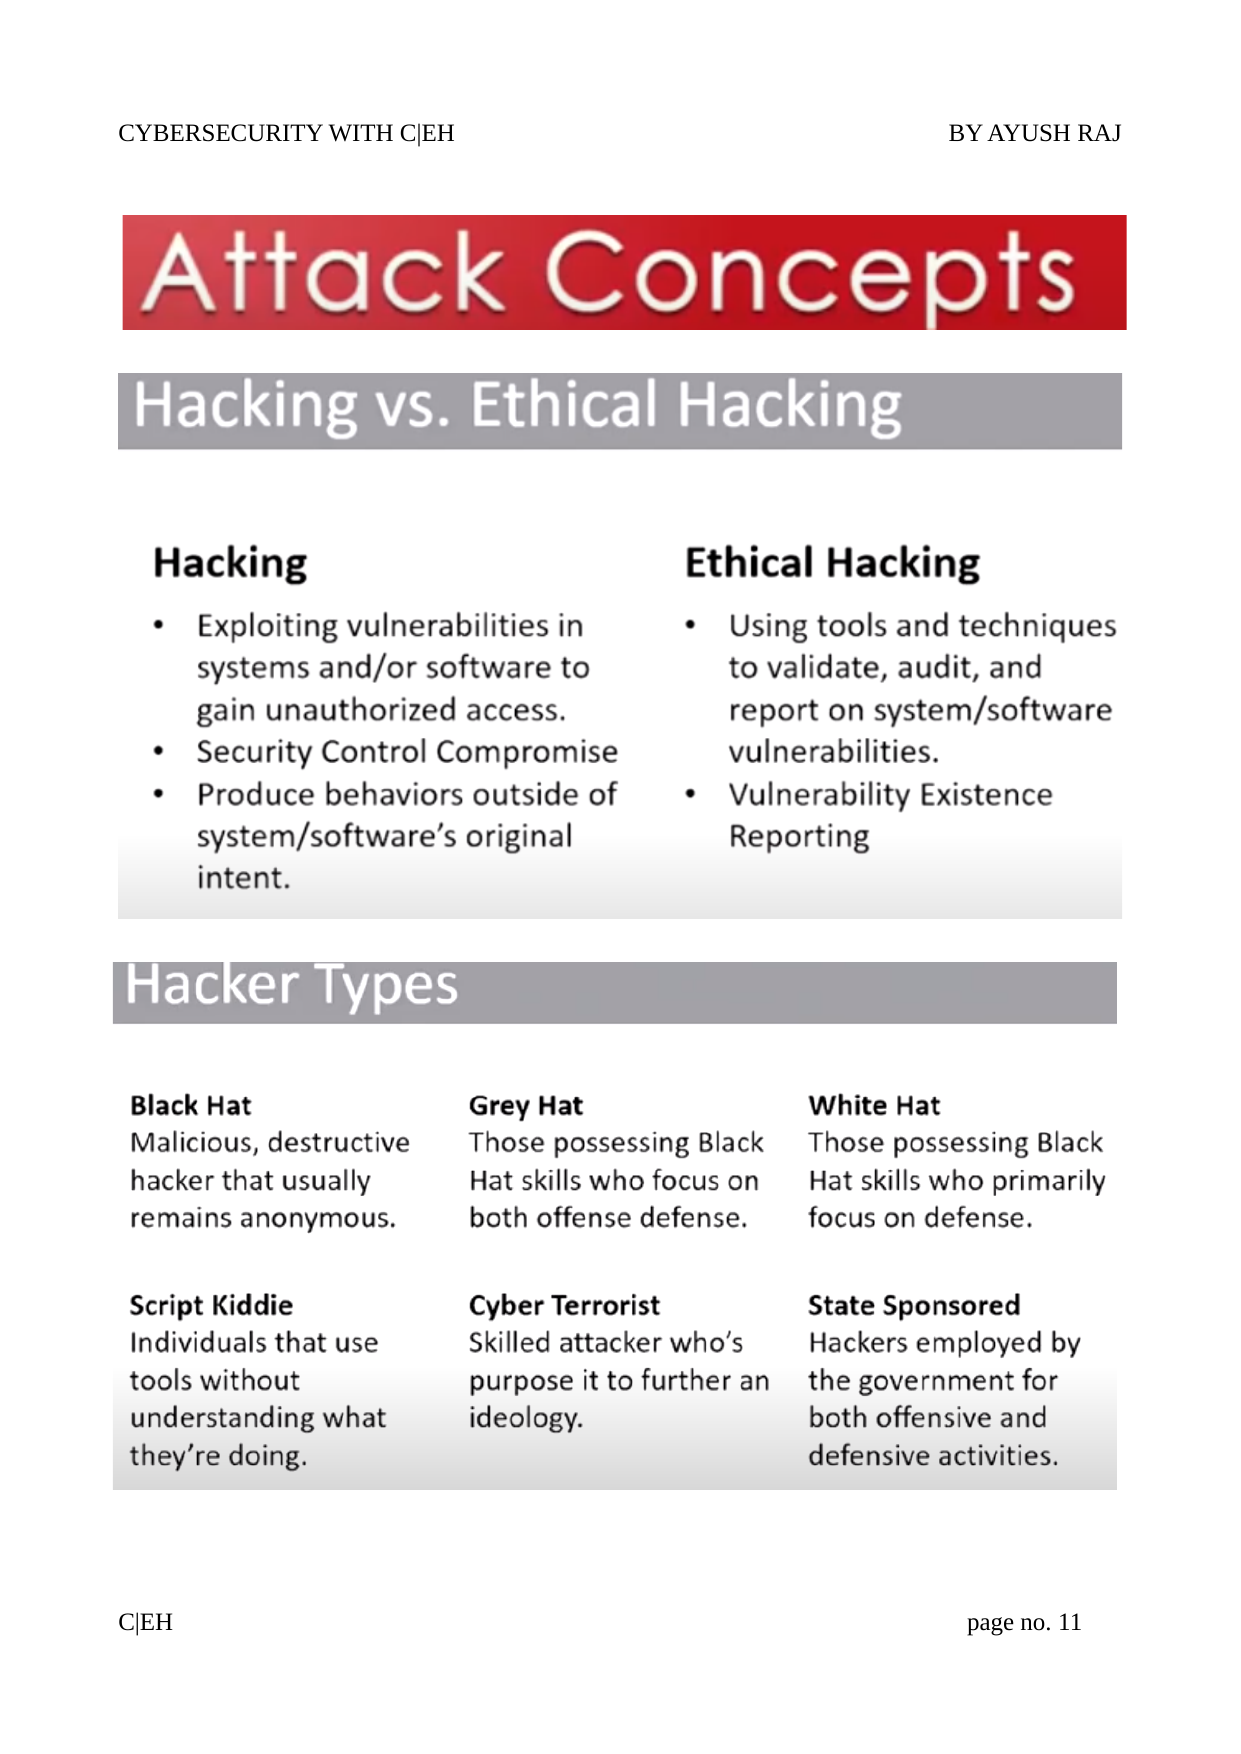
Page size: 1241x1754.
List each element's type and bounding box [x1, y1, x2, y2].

picture [112, 962, 1117, 1490]
picture [122, 215, 1127, 330]
picture [118, 373, 1123, 919]
